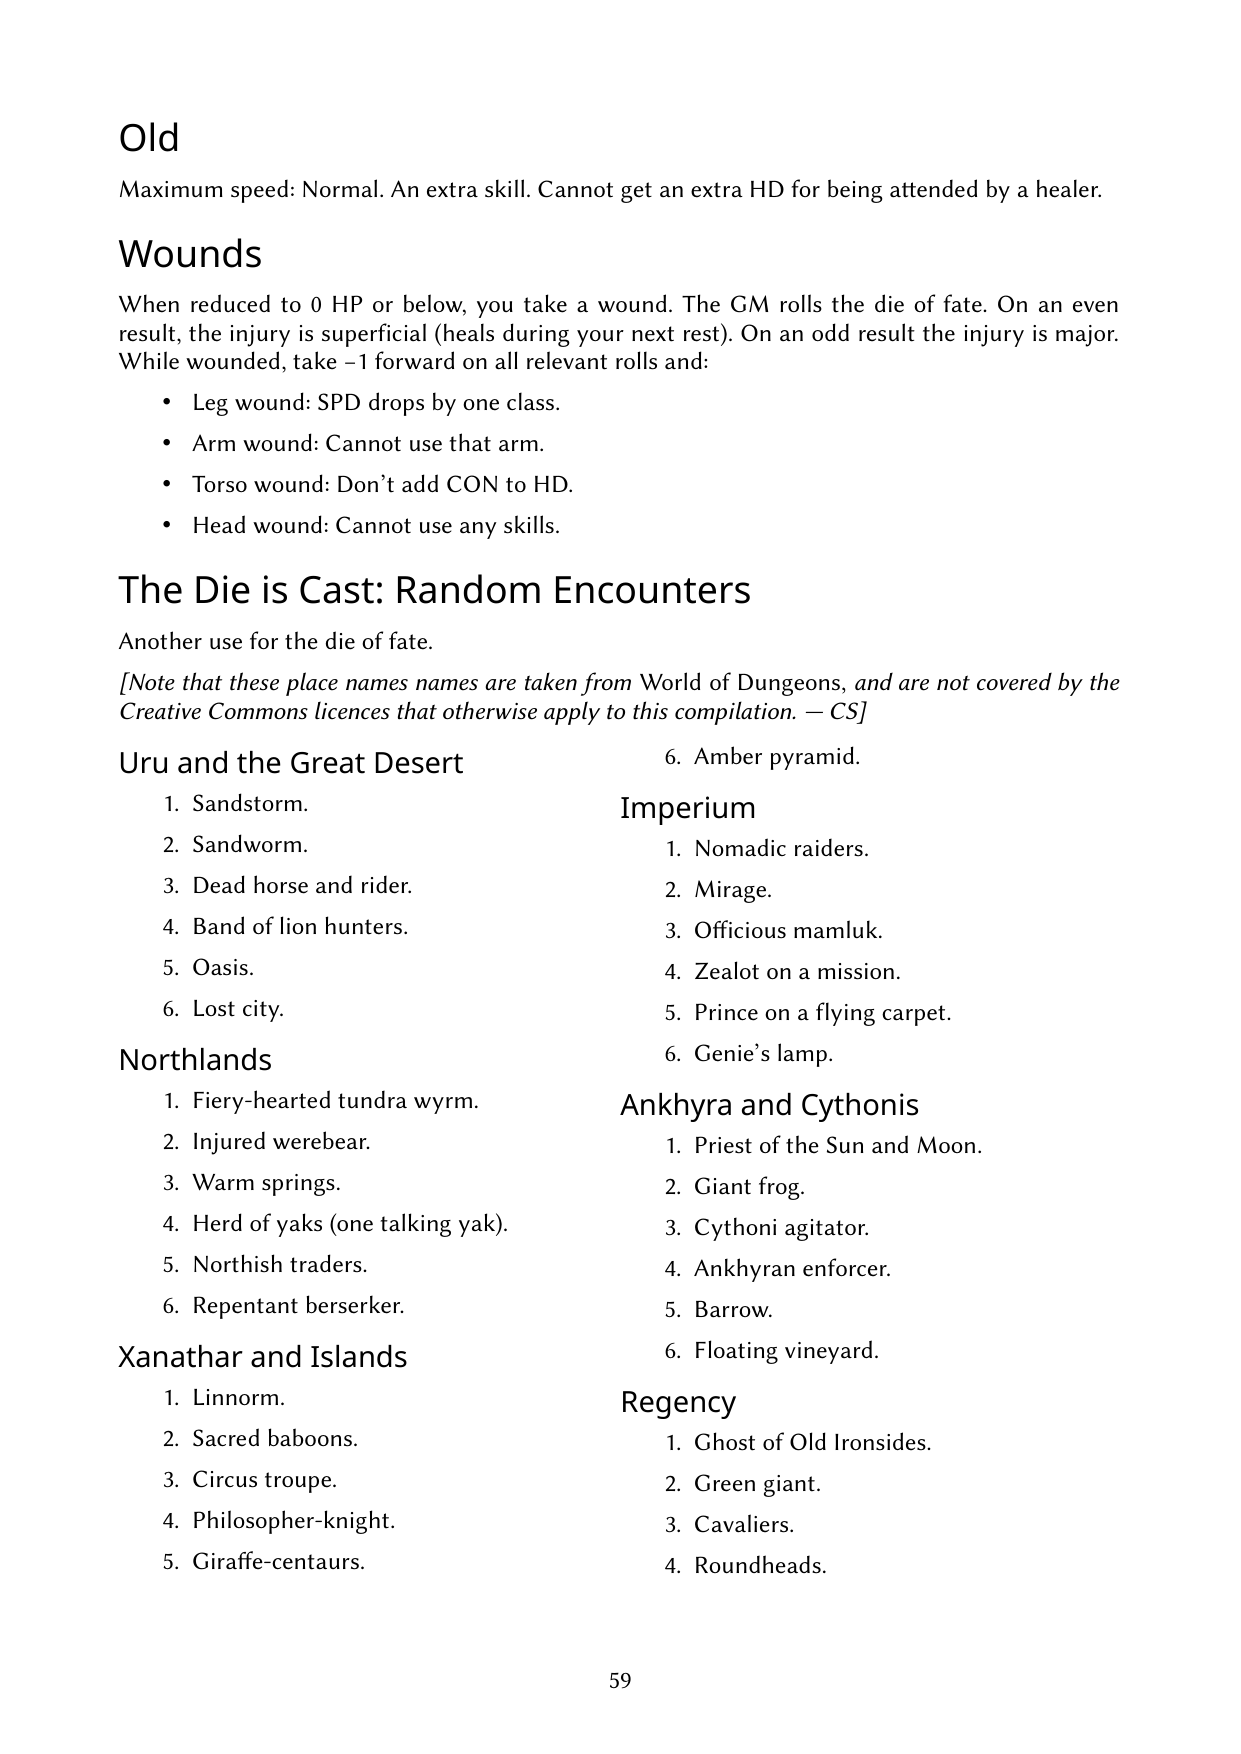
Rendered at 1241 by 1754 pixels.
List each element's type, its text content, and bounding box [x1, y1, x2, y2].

list Green giant. [664, 1469, 1122, 1497]
list Torso wound: Don’t add CON to HD. [162, 471, 1122, 499]
text Another use for the die of fate. [118, 627, 1122, 656]
list Cavaliers. [664, 1510, 1122, 1538]
list Arm wound: Cannot use that arm. [162, 429, 1122, 458]
list Repentant berserker. [162, 1291, 620, 1319]
text When reduced to 0 HP or below, you take a wound. The GM rolls the die of fate. On an even result, the injury is superficial (heals during your next rest). On an odd result the injury is major. While wounded, take −1 forward on all relevant rolls and: [118, 290, 1122, 376]
list Priest of the Sun and Moon. [664, 1131, 1122, 1159]
subtitle Wounds [118, 227, 1122, 278]
list Officious mamluk. [664, 916, 1122, 944]
list Sandworm. [162, 830, 620, 858]
list Sacred baboons. [162, 1424, 620, 1452]
list Giraffe-centaurs. [162, 1547, 620, 1576]
subtitle The Die is Cast: Random Encounters [118, 564, 1122, 615]
list Ankhyran enforcer. [664, 1254, 1122, 1282]
list Nomadic raiders. [664, 834, 1122, 862]
text Maximum speed: Normal. An extra skill. Cannot get an extra HD for being attended by a healer. [118, 175, 1122, 203]
subtitle Imperium [620, 787, 1122, 827]
list Leg wound: SPD drops by one class. [162, 388, 1122, 417]
subtitle Xanathar and Islands [118, 1336, 620, 1376]
subtitle Regency [620, 1381, 1122, 1421]
list Warm springs. [162, 1168, 620, 1196]
subtitle Northlands [118, 1039, 620, 1079]
list Sandstorm. [162, 789, 620, 817]
list Cythoni agitator. [664, 1213, 1122, 1241]
list Zealot on a mission. [664, 957, 1122, 985]
subtitle Old [118, 111, 1122, 162]
list Circus troupe. [162, 1465, 620, 1493]
list Roundheads. [664, 1551, 1122, 1579]
list Herd of yaks (one talking yak). [162, 1209, 620, 1237]
list Floating vineyard. [664, 1336, 1122, 1364]
subtitle Ankhyra and Cythonis [620, 1084, 1122, 1124]
list Band of lion hunters. [162, 912, 620, 940]
list Northish traders. [162, 1250, 620, 1278]
list Head wound: Cannot use any skills. [162, 512, 1122, 540]
list Fiery-hearted tundra wyrm. [162, 1086, 620, 1114]
list Barrow. [664, 1295, 1122, 1323]
list Oasis. [162, 953, 620, 981]
subtitle Uru and the Great Desert [118, 742, 620, 782]
list Lost city. [162, 994, 620, 1022]
list Linnorm. [162, 1383, 620, 1411]
list Injured werebear. [162, 1127, 620, 1155]
list Giant frog. [664, 1172, 1122, 1200]
list Mirage. [664, 875, 1122, 903]
list Prince on a flying carpet. [664, 998, 1122, 1026]
list Philosopher-knight. [162, 1506, 620, 1534]
text [Note that these place names names are taken from World of Dungeons, and are not covered by the Creative Commons licences that otherwise apply to this compilation. — CS] [118, 668, 1122, 725]
list Genie’s lamp. [664, 1039, 1122, 1067]
list Ghost of Old Ironsides. [664, 1428, 1122, 1456]
list Dead horse and rider. [162, 871, 620, 899]
list Amber pyramid. [664, 742, 1122, 770]
